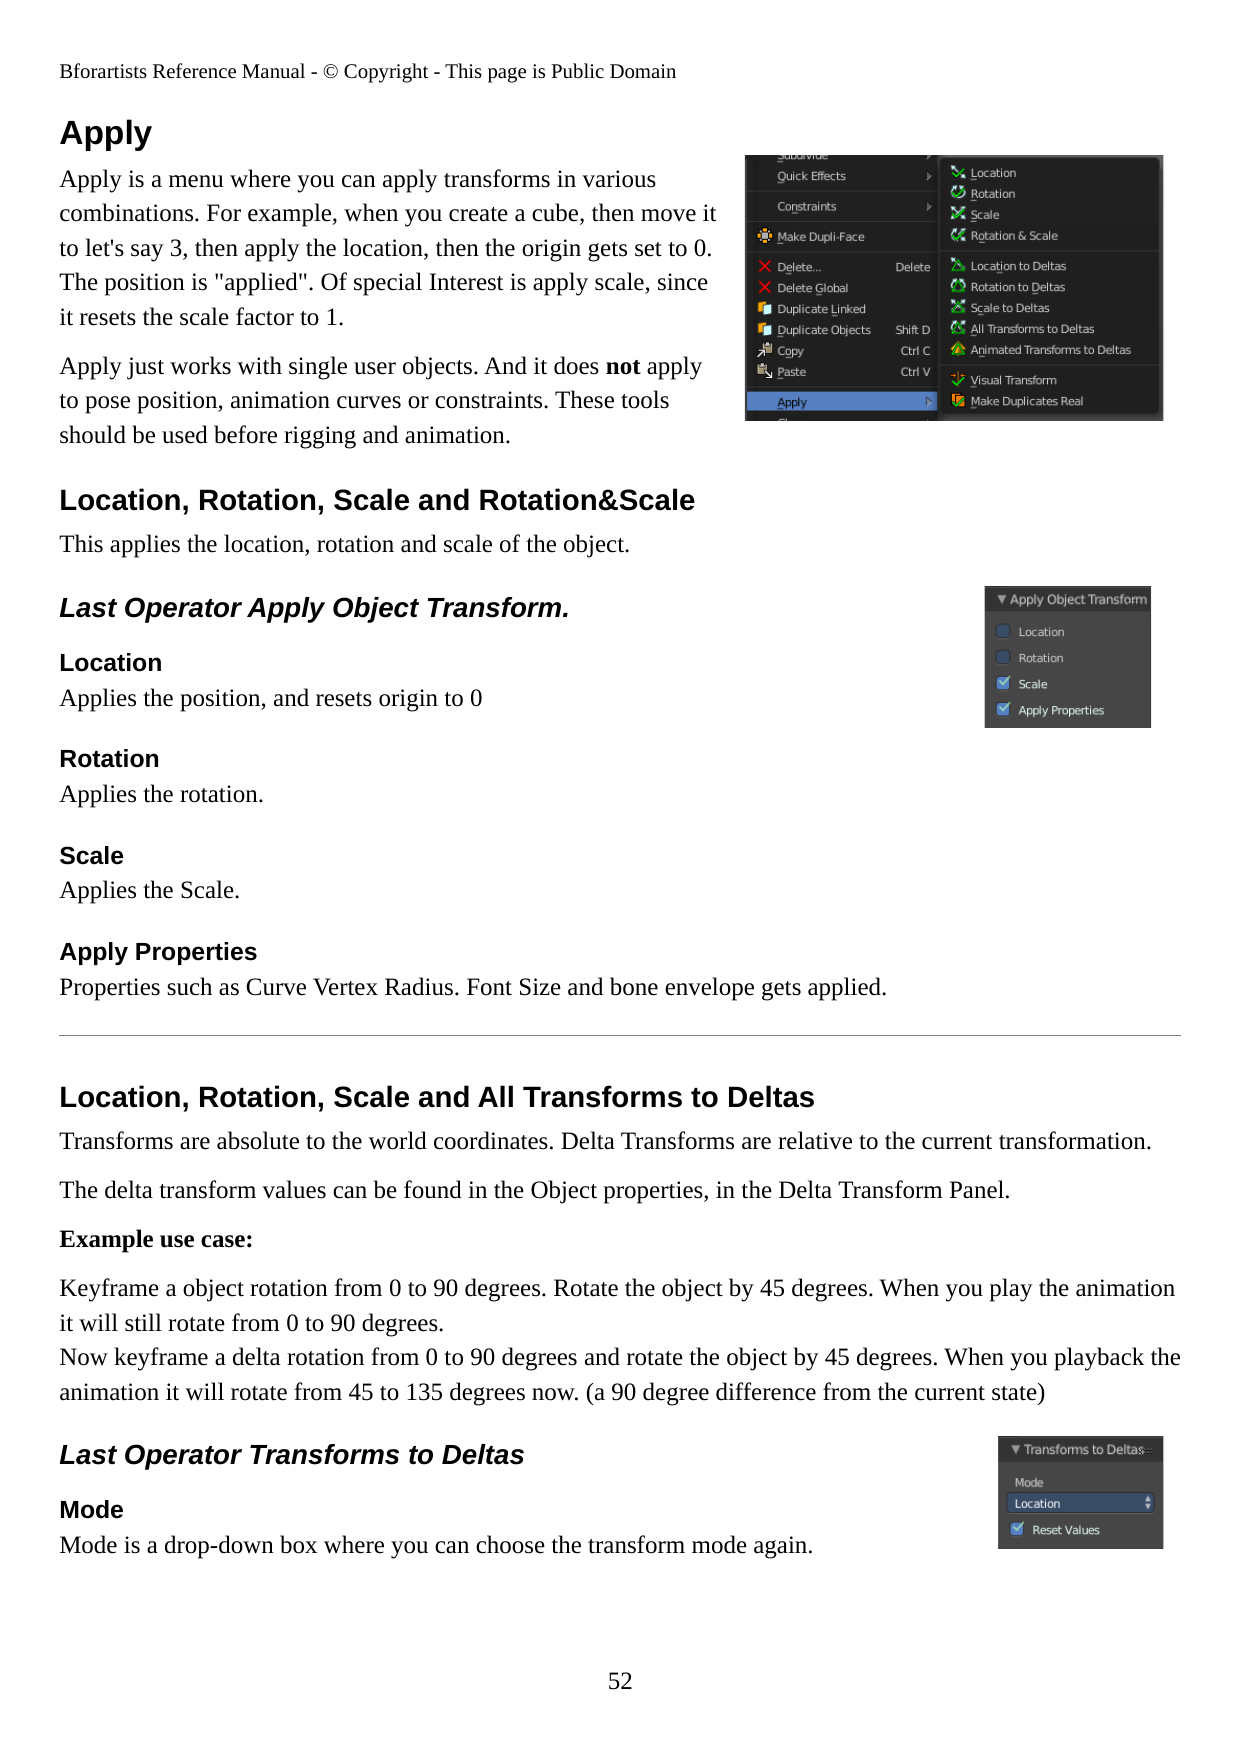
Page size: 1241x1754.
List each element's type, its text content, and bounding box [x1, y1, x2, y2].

subtitle Apply Properties [59, 937, 1181, 966]
subtitle Scale [59, 841, 1181, 869]
subtitle Mode [59, 1495, 998, 1523]
text Apply just works with single user objects. And it does not apply to pose position, animation curves or constraints. These tools should be used before rigging and animation. [59, 351, 1181, 448]
text Properties such as Curve Vertex Radius. Font Size and bone envelope gets applied. [59, 972, 1181, 1001]
subtitle Location, Rotation, Scale and Rotation&Scale [59, 483, 1181, 517]
picture [744, 155, 1164, 421]
subtitle Rotation [59, 744, 1181, 773]
text Example use case: [59, 1224, 1181, 1253]
subtitle Apply [59, 113, 1181, 151]
picture [998, 1436, 1164, 1549]
subtitle Location [59, 648, 984, 677]
text Transforms are absolute to the world coordinates. Delta Transforms are relative to the current transformation. [59, 1126, 1181, 1155]
text Mode is a drop-down box where you can choose the transform mode again. [59, 1530, 1181, 1558]
text Applies the rotation. [59, 779, 1181, 808]
text Apply is a menu where you can apply transforms in various combinations. For example, when you create a cube, then move it to let's say 3, then apply the location, then the origin gets set to 0. The position is "applied". Of special Interest is apply scale, since it resets the scale factor to 1. [59, 164, 744, 330]
text Applies the Scale. [59, 876, 1181, 904]
subtitle [1152, 591, 1181, 623]
text The delta transform values can be found in the Object properties, in the Delta Transform Panel. [59, 1175, 1181, 1204]
subtitle Last Operator Apply Object Transform. [59, 591, 984, 623]
subtitle [1152, 648, 1181, 677]
subtitle Location, Rotation, Scale and All Transforms to Deltas [59, 1080, 1181, 1113]
subtitle [1164, 1495, 1181, 1523]
text Applies the position, and resets origin to 0 [59, 683, 984, 712]
picture [984, 586, 1152, 728]
text This applies the location, rotation and scale of the object. [59, 529, 1181, 558]
text Keyframe a object rotation from 0 to 90 degrees. Rotate the object by 45 degrees. When you play the animation it will still rotate from 0 to 90 degrees. Now keyframe a delta rotation from 0 to 90 degrees and rotate the object by 45 degrees. When you playback the animation it will rotate from 45 to 135 degrees now. (a 90 degree difference from the current state) [59, 1273, 1181, 1405]
subtitle Last Operator Transforms to Deltas [59, 1438, 998, 1470]
